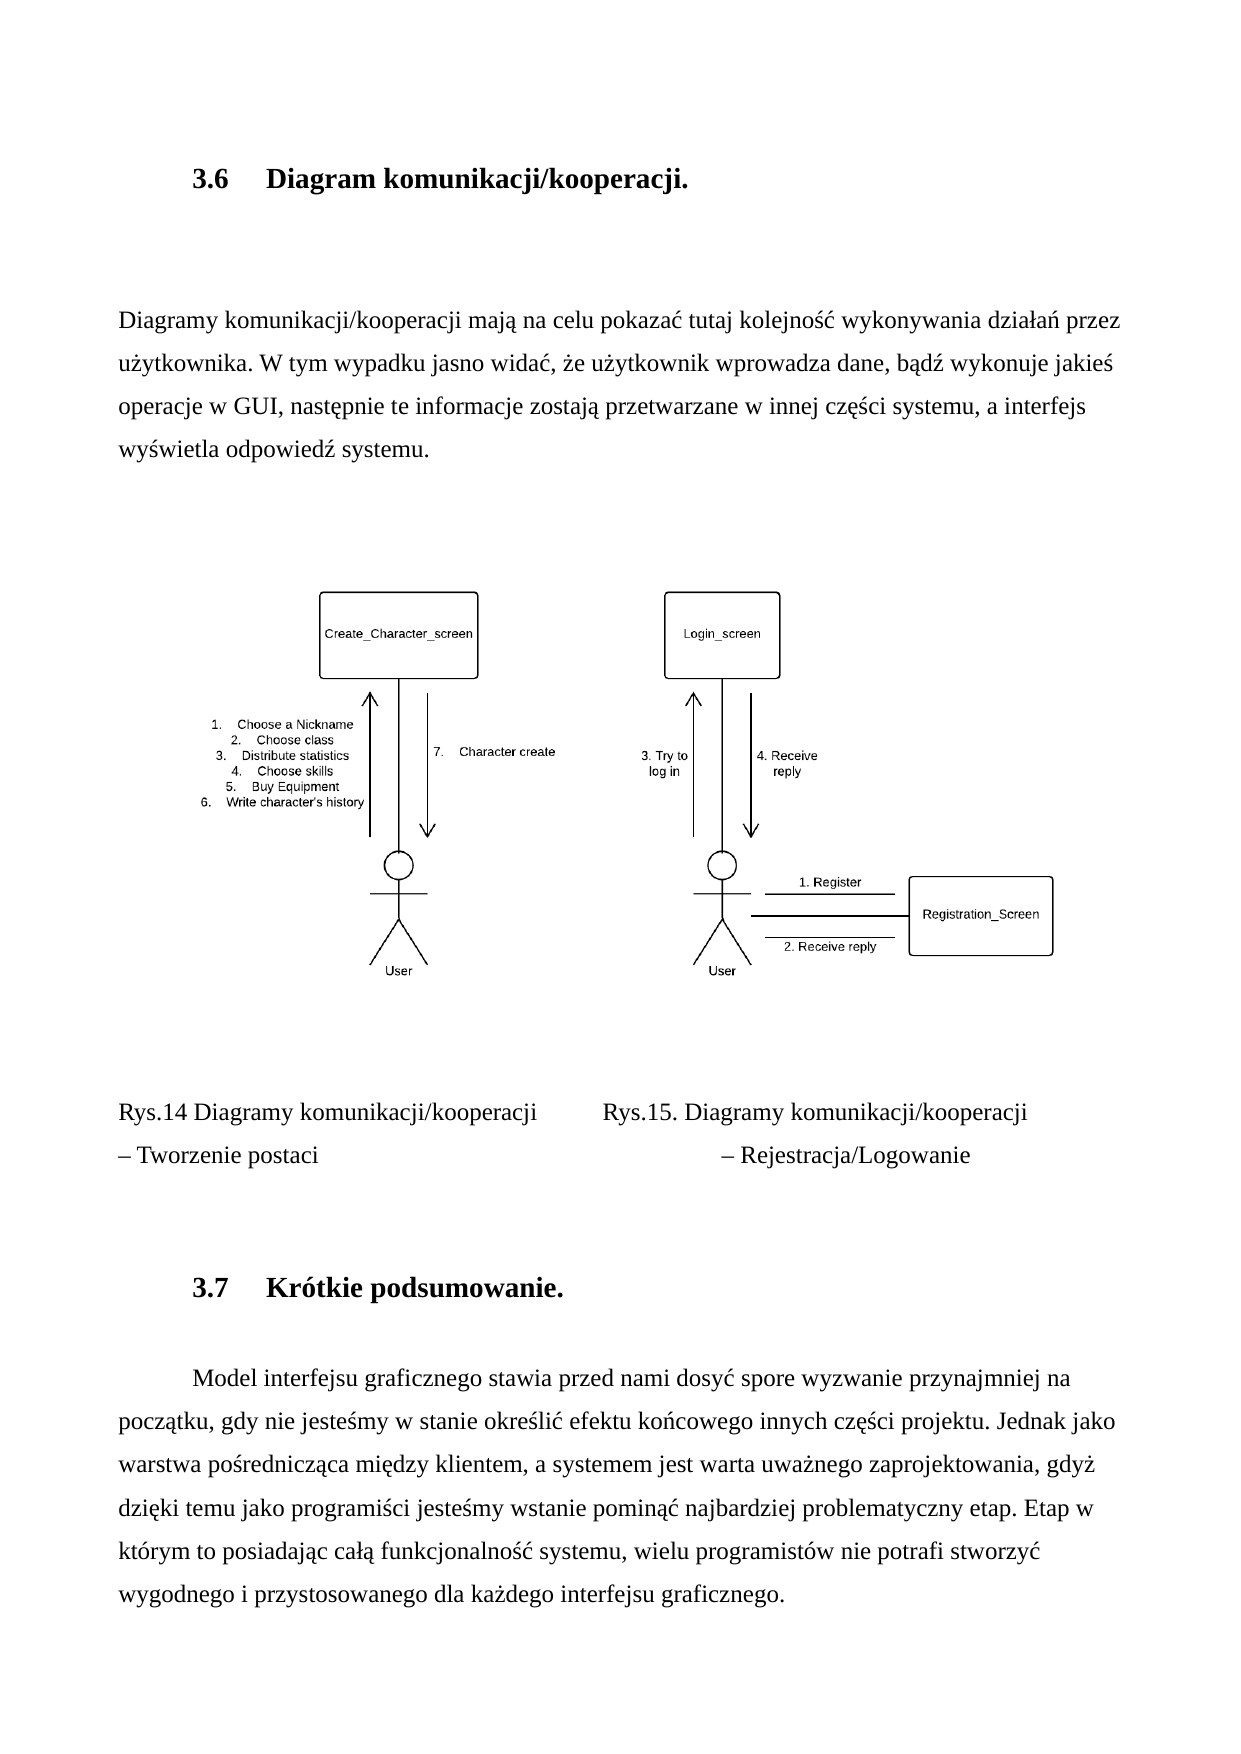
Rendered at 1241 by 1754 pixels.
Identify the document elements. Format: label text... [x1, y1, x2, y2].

text początku, gdy nie jesteśmy w stanie określić efektu końcowego innych części projektu. Jednak jako [118, 1406, 1122, 1435]
text wygodnego i przystosowanego dla każdego interfejsu graficznego. [118, 1579, 1122, 1608]
text użytkownika. W tym wypadku jasno widać, że użytkownik wprowadza dane, bądź wykonuje jakieś [118, 348, 1122, 377]
text – Tworzenie postaci – Rejestracja/Logowanie [118, 1140, 1122, 1169]
text warstwa pośrednicząca między klientem, a systemem jest warta uważnego zaprojektowania, gdyż [118, 1449, 1122, 1478]
text dzięki temu jako programiści jesteśmy wstanie pominąć najbardziej problematyczny etap. Etap w [118, 1493, 1122, 1521]
picture [118, 520, 1123, 1040]
text 3.6 Diagram komunikacji/kooperacji. [118, 161, 1122, 195]
text 3.7 Krótkie podsumowanie. [118, 1270, 1122, 1303]
text Rys.14 Diagramy komunikacji/kooperacji Rys.15. Diagramy komunikacji/kooperacji [118, 1097, 1122, 1126]
text wyświetla odpowiedź systemu. [118, 434, 1122, 463]
text Model interfejsu graficznego stawia przed nami dosyć spore wyzwanie przynajmniej na [118, 1363, 1122, 1392]
text operacje w GUI, następnie te informacje zostają przetwarzane w innej części systemu, a interfejs [118, 391, 1122, 420]
text którym to posiadając całą funkcjonalność systemu, wielu programistów nie potrafi stworzyć [118, 1536, 1122, 1564]
text Diagramy komunikacji/kooperacji mają na celu pokazać tutaj kolejność wykonywania działań przez [118, 305, 1122, 334]
